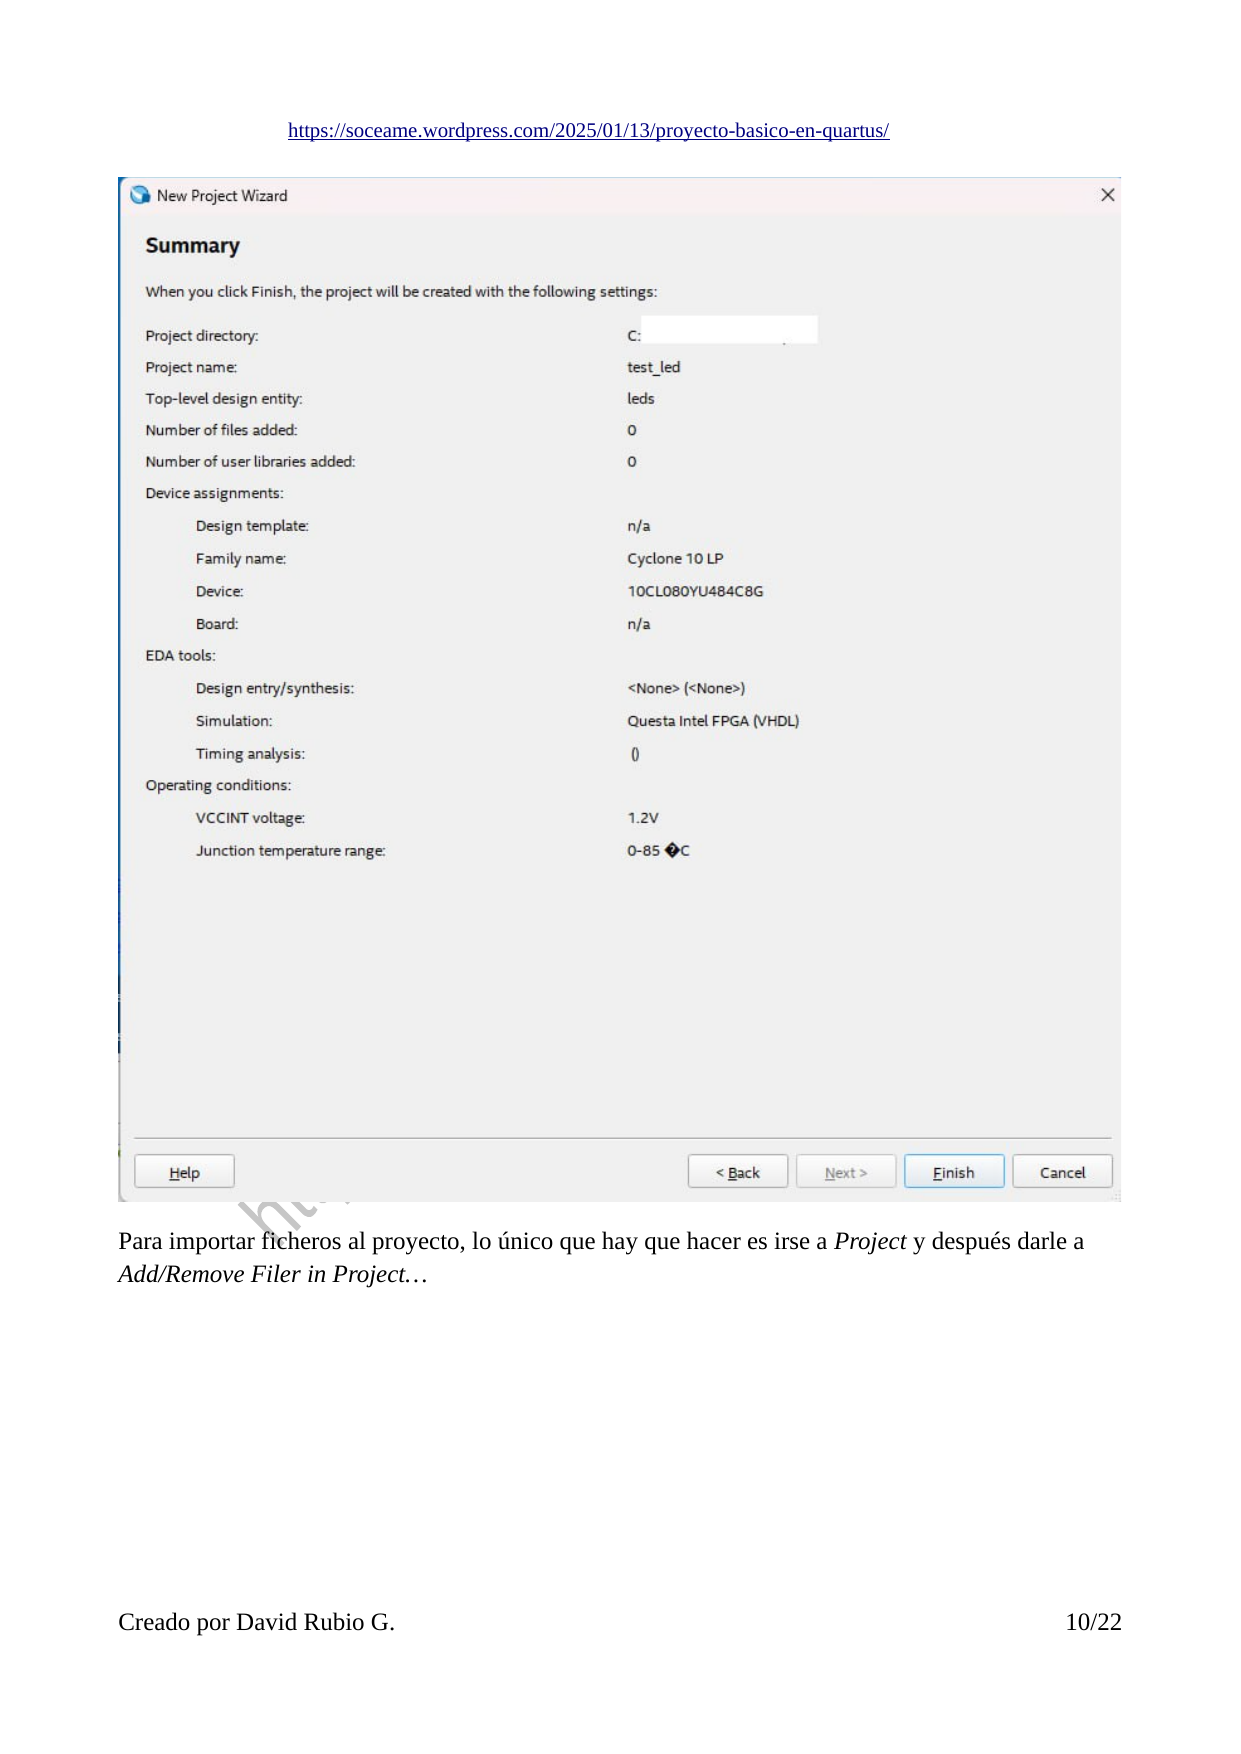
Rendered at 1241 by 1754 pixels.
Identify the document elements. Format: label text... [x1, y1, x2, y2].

text Para importar ficheros al proyecto, lo único que hay que hacer es irse a Project y después darle a Add/Remove Filer in Project… [118, 1226, 1122, 1287]
picture [118, 177, 1122, 1202]
